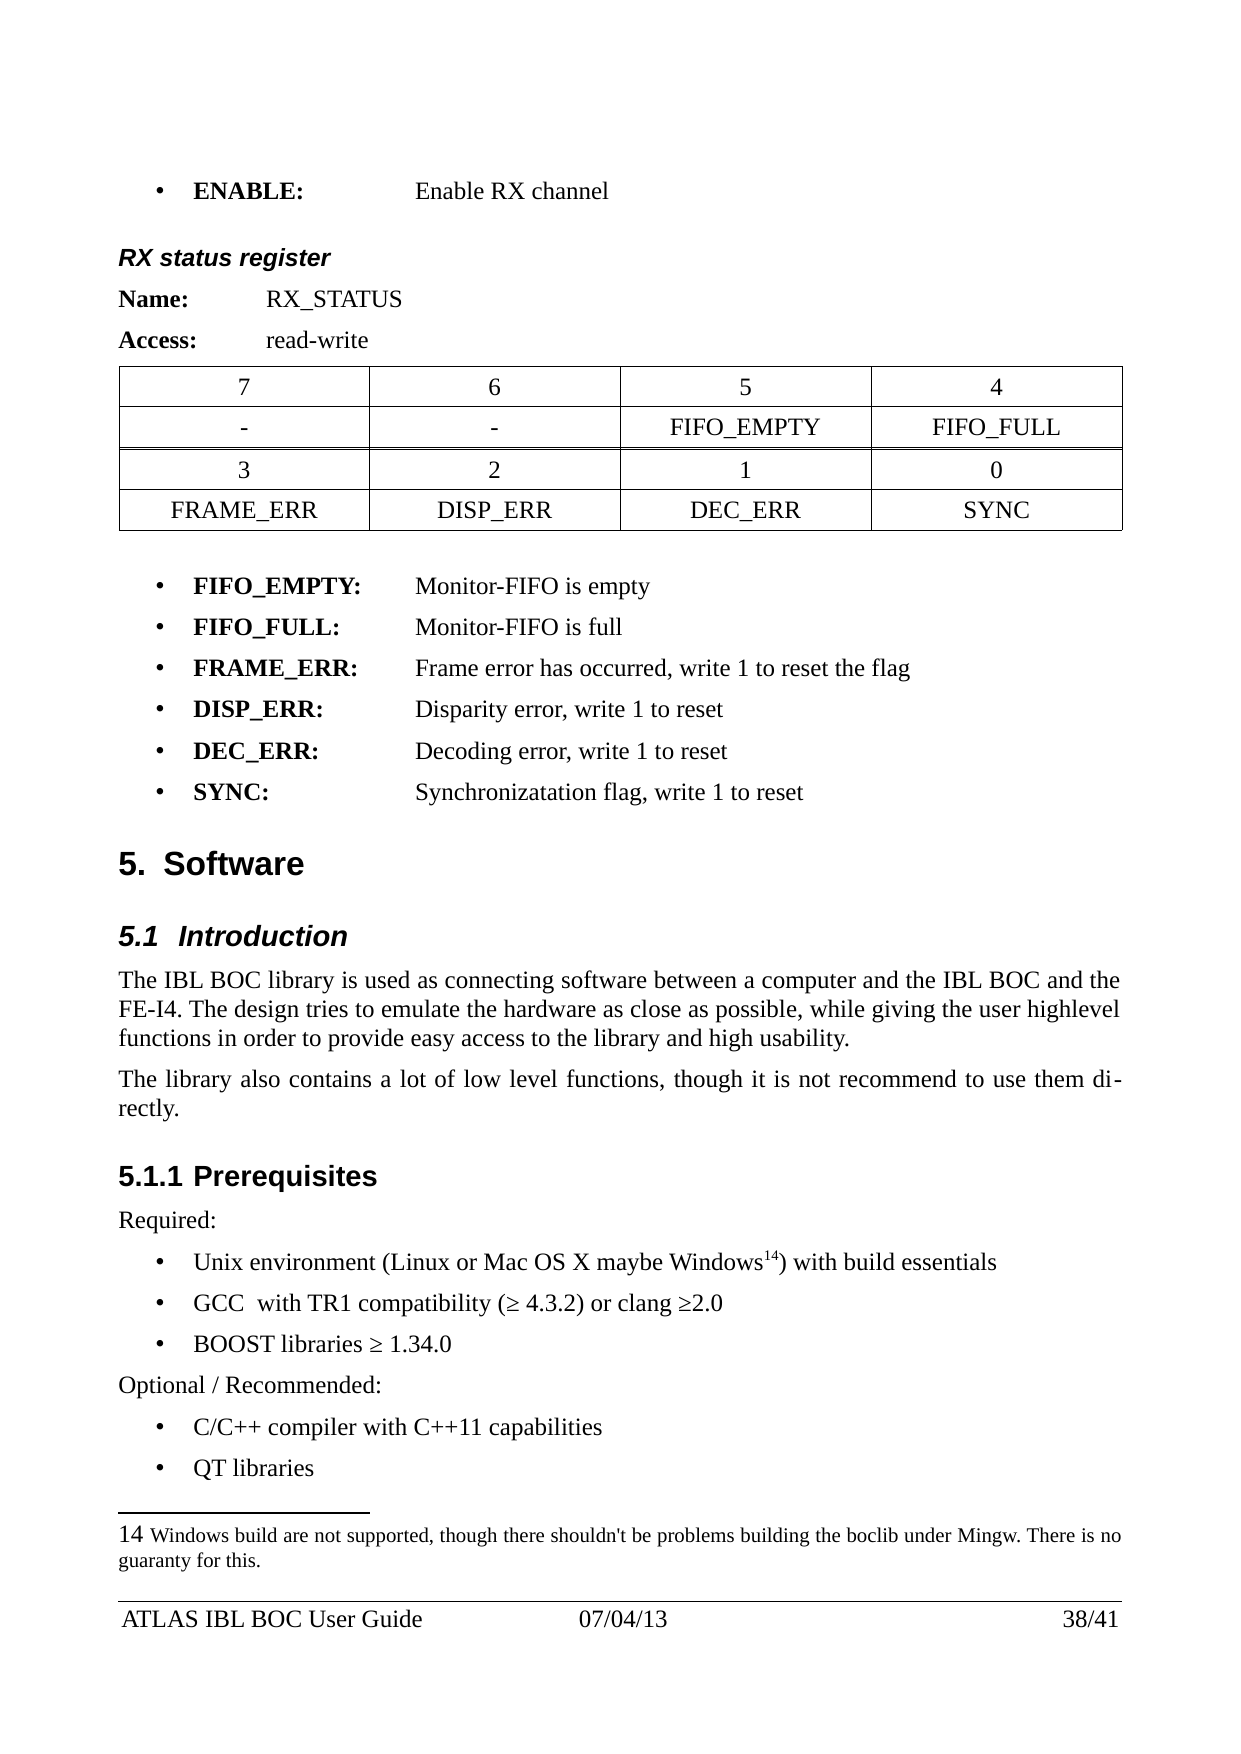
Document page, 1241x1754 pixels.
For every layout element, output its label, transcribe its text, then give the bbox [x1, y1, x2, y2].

text Access: read-write [118, 325, 1122, 354]
table_cell DEC_ERR [621, 490, 871, 529]
table_header 4 [872, 367, 1122, 406]
table_cell FIFO_FULL [872, 407, 1122, 447]
table_cell 3 [120, 450, 369, 489]
list BOOST libraries ≥ 1.34.0 [156, 1329, 1122, 1358]
text Required: [118, 1205, 1122, 1234]
subtitle Software [118, 843, 1122, 882]
list DEC_ERR: Decoding error, write 1 to reset [156, 736, 1122, 764]
list FIFO_FULL: Monitor-FIFO is full [156, 612, 1122, 641]
list QT libraries [156, 1453, 1122, 1482]
subtitle Introduction [118, 919, 1122, 953]
list DISP_ERR: Disparity error, write 1 to reset [156, 694, 1122, 723]
list Unix environment (Linux or Mac OS X maybe Windows) with build essentials [156, 1247, 1122, 1275]
text Name: RX_STATUS [118, 284, 1122, 312]
table_cell FRAME_ERR [120, 490, 369, 529]
table_cell SYNC [872, 490, 1122, 529]
text The IBL BOC library is used as connecting software between a computer and the IBL BOC and the FE-I4. The design tries to emulate the hardware as close as possible, while giving the user highlevel functions in order to provide easy access to the library and high usability. [118, 966, 1122, 1052]
list FRAME_ERR: Frame error has occurred, write 1 to reset the flag [156, 653, 1122, 682]
table_cell 0 [872, 450, 1122, 489]
list ENABLE: Enable RX channel [156, 176, 1122, 205]
table_cell 1 [621, 450, 871, 489]
list GCC with TR1 compatibility (≥ 4.3.2) or clang ≥2.0 [156, 1288, 1122, 1317]
text The library also contains a lot of low level functions, though it is not recommend to use them di­rectly. [118, 1064, 1122, 1122]
list Windows build are not supported, though there shouldn't be problems building the boclib under Mingw. There is no guaranty for this. [118, 1519, 1122, 1572]
table_header 6 [370, 367, 620, 406]
table_cell FIFO_EMPTY [621, 407, 871, 447]
table_cell - [120, 407, 369, 447]
subtitle Prerequisites [118, 1159, 1122, 1193]
list SYNC: Synchronizatation flag, write 1 to reset [156, 777, 1122, 806]
list FIFO_EMPTY: Monitor-FIFO is empty [156, 571, 1122, 599]
table_cell DISP_ERR [370, 490, 620, 529]
text Optional / Recommended: [118, 1370, 1122, 1399]
table_cell 2 [370, 450, 620, 489]
table_header 5 [621, 367, 871, 406]
subtitle RX status register [118, 243, 1122, 271]
list C/C++ compiler with C++11 capabilities [156, 1412, 1122, 1440]
table_cell - [370, 407, 620, 447]
table_header 7 [120, 367, 369, 406]
